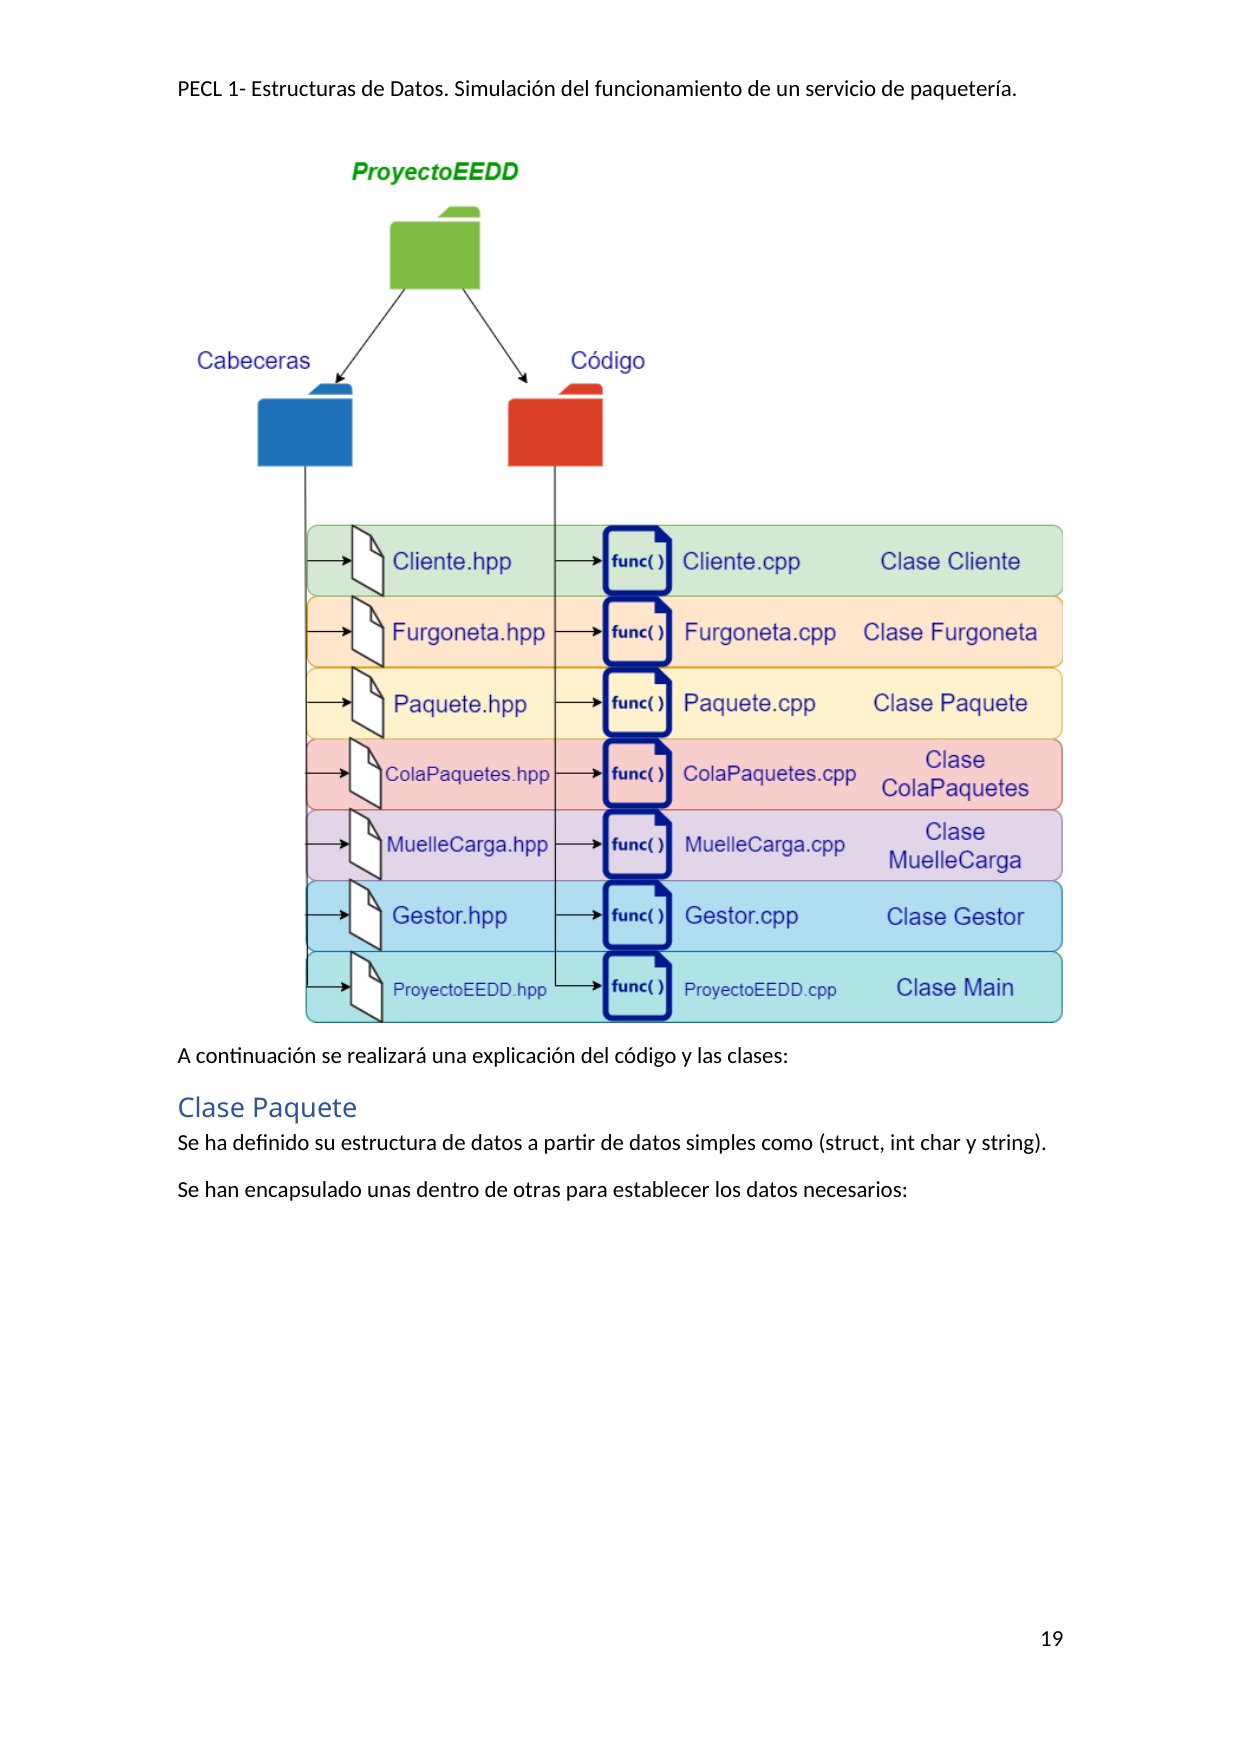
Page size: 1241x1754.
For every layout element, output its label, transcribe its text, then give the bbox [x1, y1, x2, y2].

text Se ha definido su estructura de datos a partir de datos simples como (struct, int char y string). [177, 1128, 1063, 1156]
text Se han encapsulado unas dentro de otras para establecer los datos necesarios: [177, 1175, 1063, 1203]
text A continuación se realizará una explicación del código y las clases: [177, 1042, 1063, 1070]
picture [177, 147, 1063, 1023]
subtitle Clase Paquete [177, 1088, 1063, 1125]
